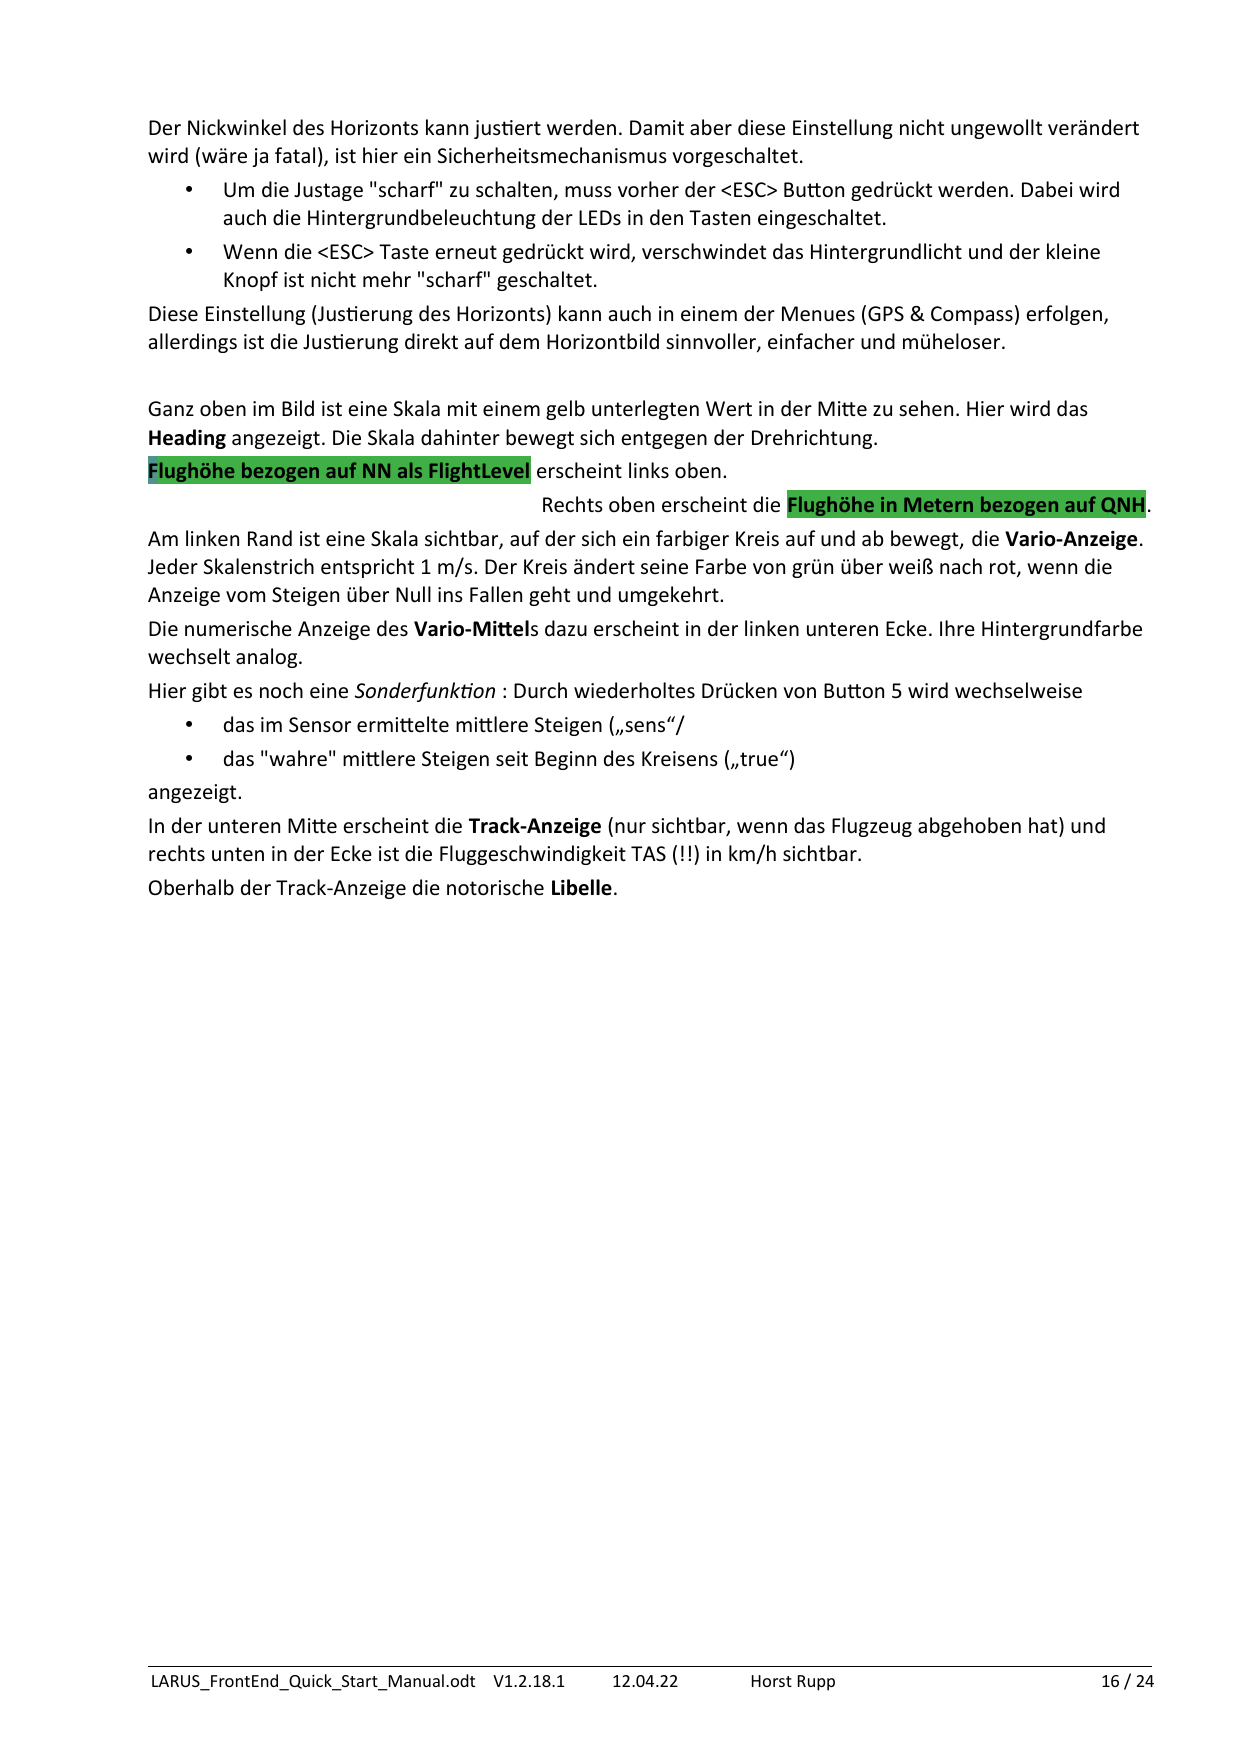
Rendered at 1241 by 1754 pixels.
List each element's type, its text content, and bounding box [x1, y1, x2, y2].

list Um die Justage "scharf" zu schalten, muss vorher der <ESC> Button gedrückt werden. Dabei wird auch die Hintergrundbeleuchtung der LEDs in den Tasten eingeschaltet. [185, 175, 1152, 231]
text Diese Einstellung (Justierung des Horizonts) kann auch in einem der Menues (GPS & Compass) erfolgen, allerdings ist die Justierung direkt auf dem Horizontbild sinnvoller, einfacher und müheloser. [148, 299, 1152, 355]
text Rechts oben erscheint die Flughöhe in Metern bezogen auf QNH. [148, 490, 1152, 518]
text Flughöhe bezogen auf NN als FlightLevel erscheint links oben. [148, 456, 1152, 484]
text Ganz oben im Bild ist eine Skala mit einem gelb unterlegten Wert in der Mitte zu sehen. Hier wird das Heading angezeigt. Die Skala dahinter bewegt sich entgegen der Drehrichtung. [148, 394, 1152, 451]
list Wenn die <ESC> Taste erneut gedrückt wird, verschwindet das Hintergrundlicht und der kleine Knopf ist nicht mehr "scharf" geschaltet. [185, 237, 1152, 293]
text Am linken Rand ist eine Skala sichtbar, auf der sich ein farbiger Kreis auf und ab bewegt, die Vario-Anzeige. Jeder Skalenstrich entspricht 1 m/s. Der Kreis ändert seine Farbe von grün über weiß nach rot, wenn die Anzeige vom Steigen über Null ins Fallen geht und umgekehrt. [148, 524, 1152, 608]
list das "wahre" mittlere Steigen seit Beginn des Kreisens („true“) [185, 744, 1152, 772]
text Hier gibt es noch eine Sonderfunktion : Durch wiederholtes Drücken von Button 5 wird wechselweise [148, 676, 1152, 704]
text Der Nickwinkel des Horizonts kann justiert werden. Damit aber diese Einstellung nicht ungewollt verändert wird (wäre ja fatal), ist hier ein Sicherheitsmechanismus vorgeschaltet. [148, 113, 1152, 169]
text In der unteren Mitte erscheint die Track-Anzeige (nur sichtbar, wenn das Flugzeug abgehoben hat) und rechts unten in der Ecke ist die Fluggeschwindigkeit TAS (!!) in km/h sichtbar. [148, 811, 1152, 867]
text Die numerische Anzeige des Vario-Mittels dazu erscheint in der linken unteren Ecke. Ihre Hintergrundfarbe wechselt analog. [148, 614, 1152, 670]
list das im Sensor ermittelte mittlere Steigen („sens“/ [185, 710, 1152, 738]
text Oberhalb der Track-Anzeige die notorische Libelle. [148, 873, 1152, 901]
text angezeigt. [148, 777, 1152, 806]
